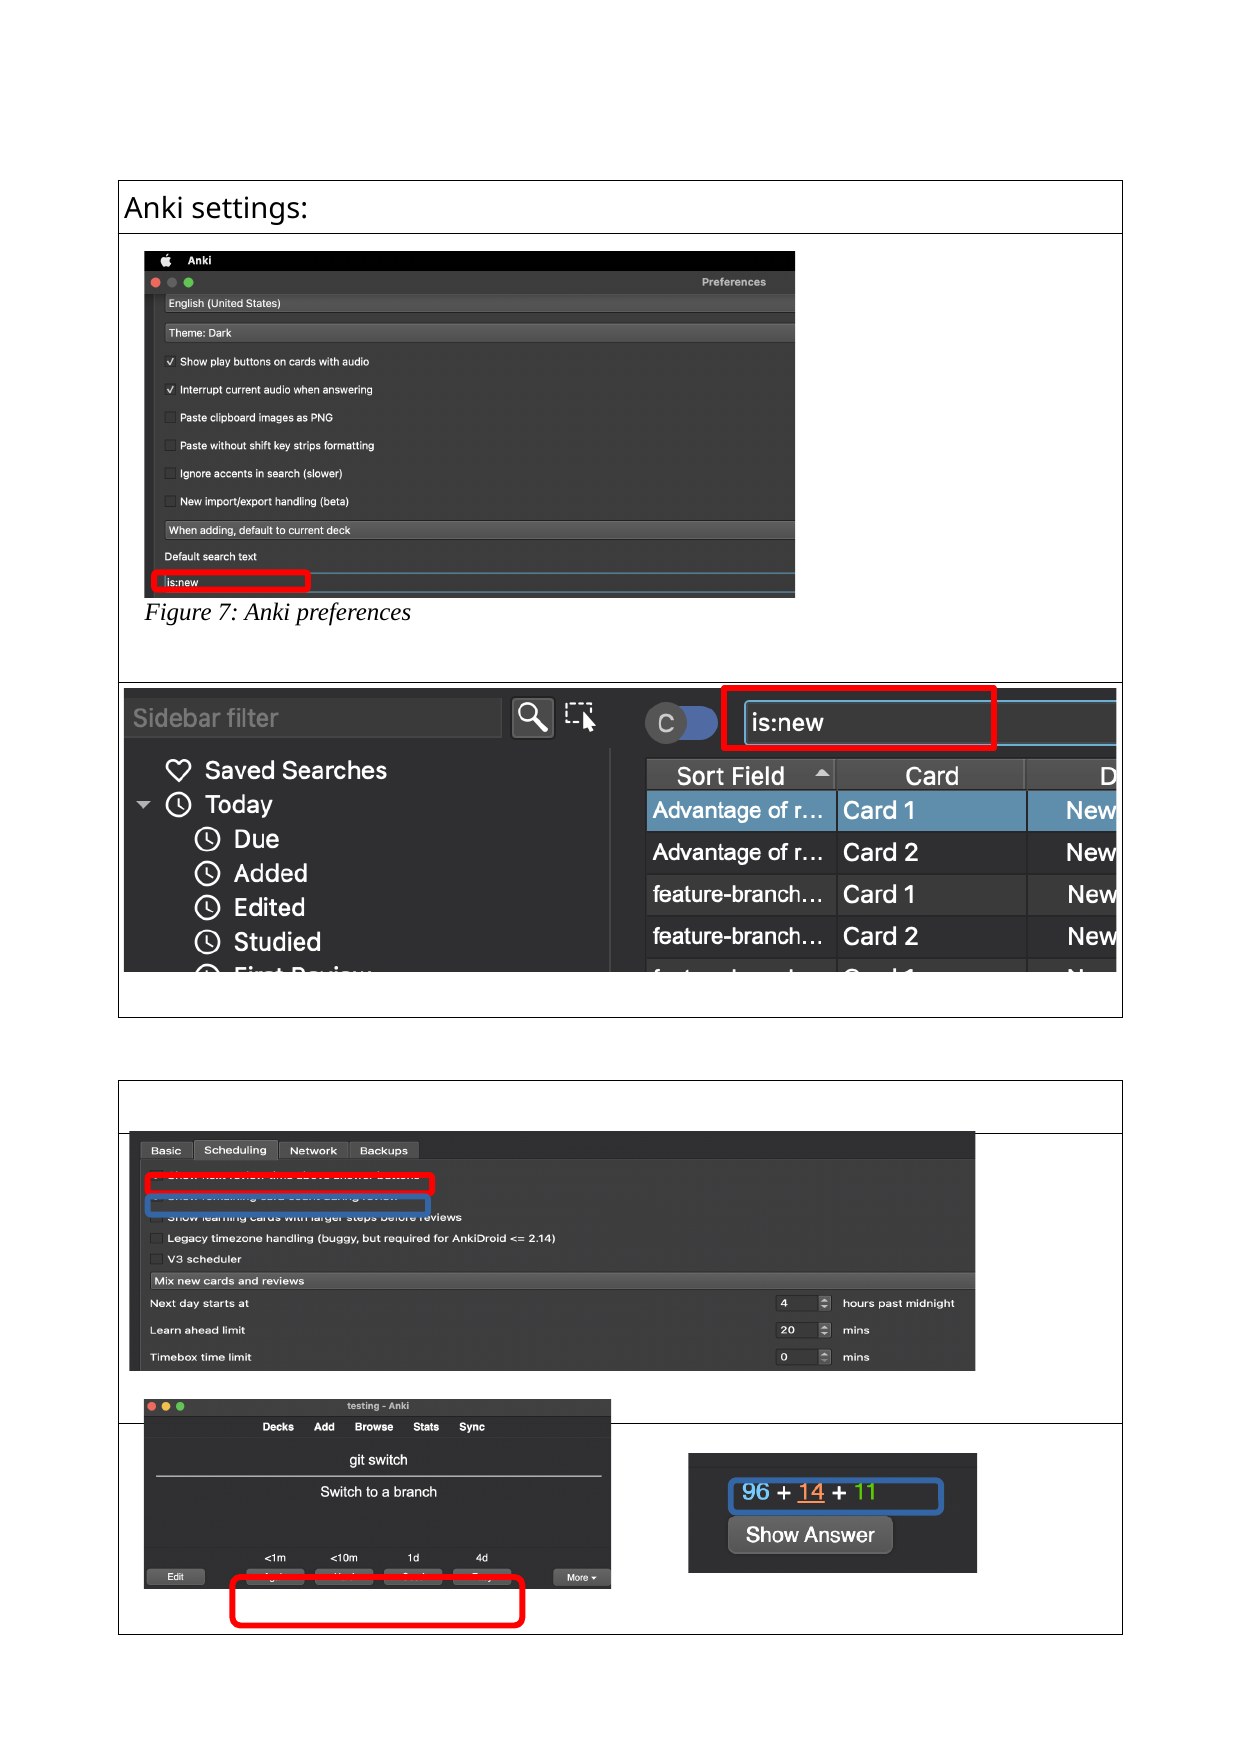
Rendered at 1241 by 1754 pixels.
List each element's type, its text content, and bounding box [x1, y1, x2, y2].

picture [236, 1580, 519, 1589]
picture [129, 1131, 976, 1371]
picture [688, 1453, 978, 1573]
table_cell [119, 1134, 1122, 1423]
picture [123, 688, 1117, 972]
picture [143, 1399, 612, 1589]
table_cell [236, 1589, 519, 1622]
table_header Anki settings: [119, 181, 1122, 232]
table_header [119, 1081, 1122, 1132]
table_cell [119, 234, 1122, 682]
table_cell [119, 683, 1122, 1017]
picture [144, 251, 796, 598]
picture [727, 691, 991, 745]
table_cell [119, 1424, 1122, 1634]
